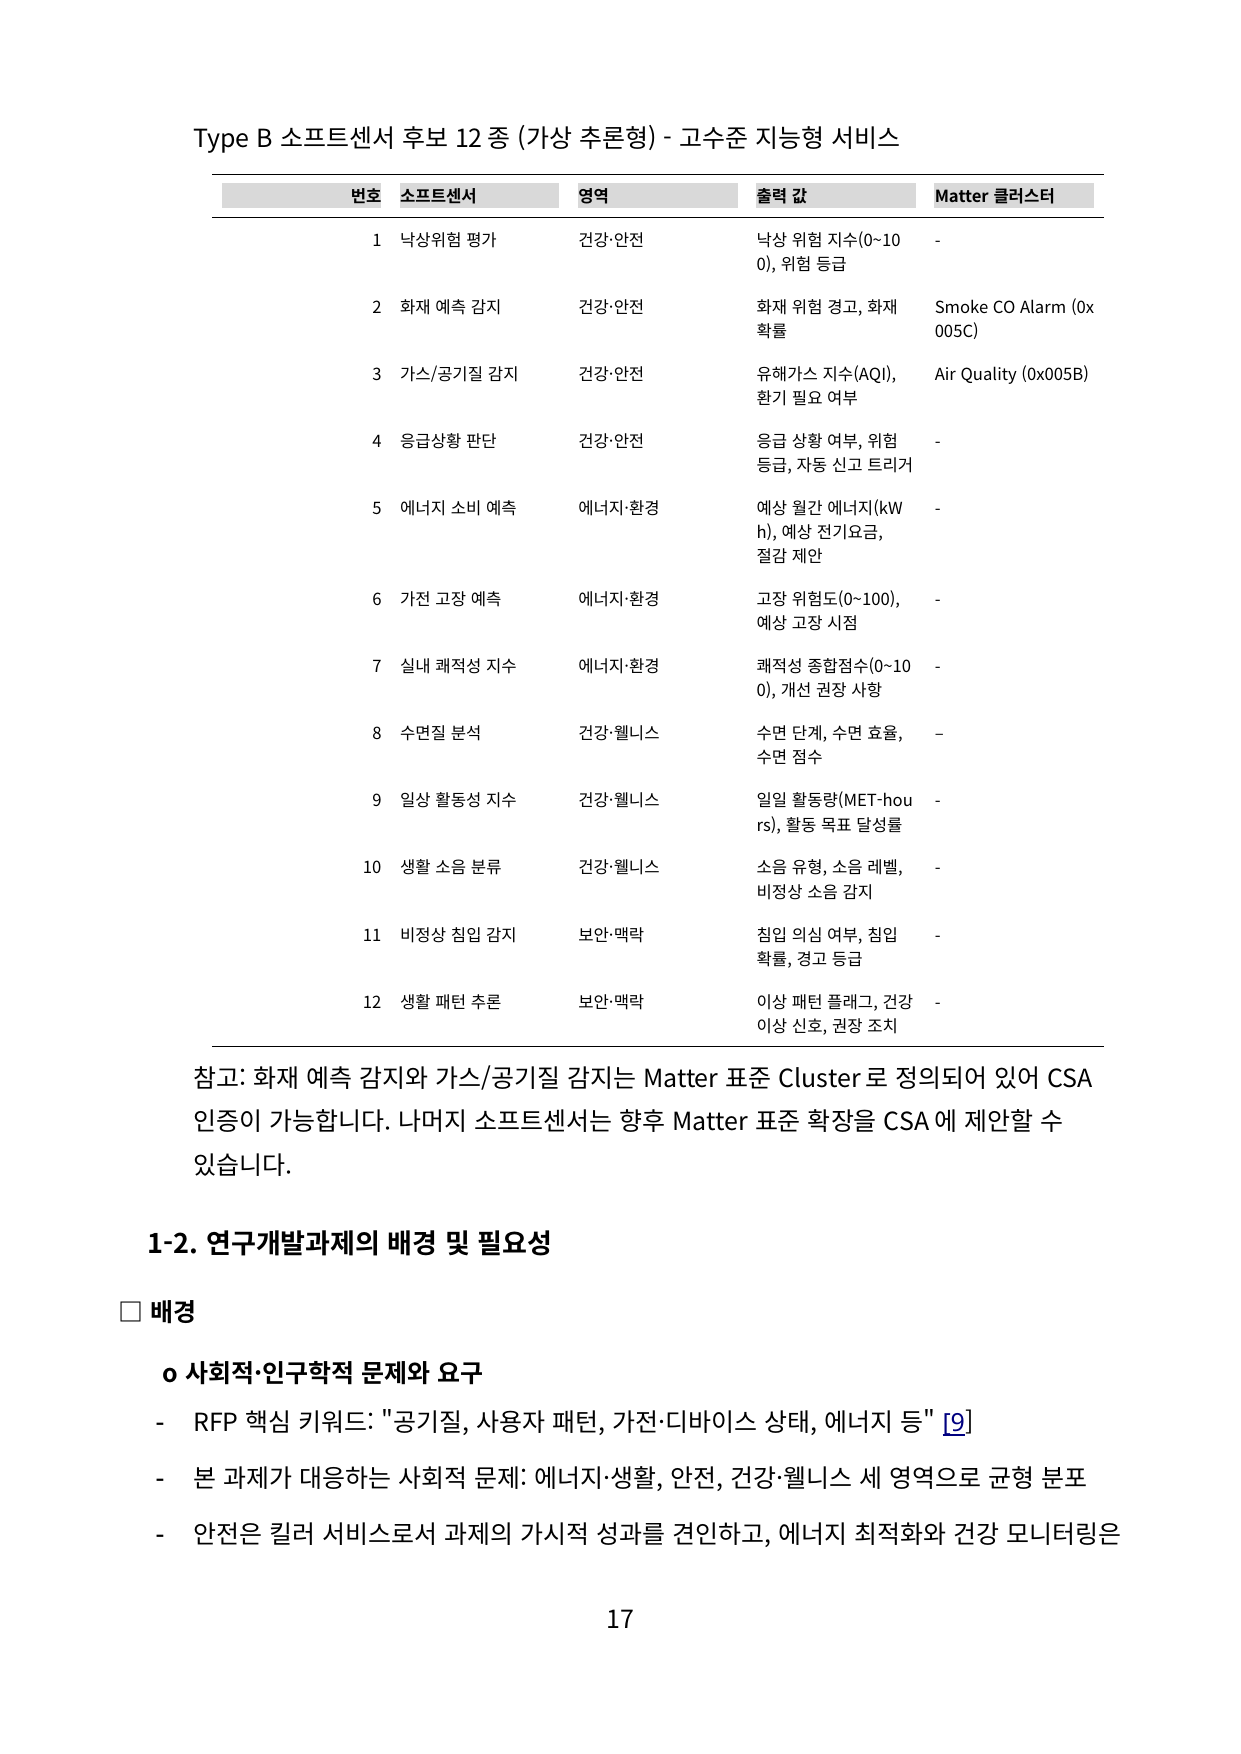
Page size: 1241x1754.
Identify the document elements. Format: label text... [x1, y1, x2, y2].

table_cell 건강·웰니스 [569, 845, 747, 912]
table_cell 12 [212, 979, 391, 1046]
table_cell 에너지·환경 [569, 644, 747, 711]
table_cell - [925, 644, 1103, 711]
table_cell 건강·웰니스 [569, 778, 747, 845]
table_cell Air Quality (0x005B) [925, 351, 1103, 418]
table_cell 화재 예측 감지 [391, 284, 569, 351]
table_cell 생활 패턴 추론 [391, 979, 569, 1046]
table_cell 건강·안전 [569, 284, 747, 351]
table_cell 3 [212, 351, 391, 418]
table_cell - [925, 778, 1103, 845]
table_cell 낙상위험 평가 [391, 218, 569, 284]
table_cell 응급 상황 여부, 위험 등급, 자동 신고 트리거 [747, 419, 925, 486]
subtitle o 사회적·인구학적 문제와 요구 [162, 1353, 1122, 1390]
table_cell 9 [212, 778, 391, 845]
table_cell 쾌적성 종합점수(0~100), 개선 권장 사항 [747, 644, 925, 711]
table_cell 수면질 분석 [391, 711, 569, 778]
table_cell 생활 소음 분류 [391, 845, 569, 912]
table_cell 건강·안전 [569, 419, 747, 486]
table_header 영역 [569, 175, 747, 217]
table_cell Smoke CO Alarm (0x005C) [925, 284, 1103, 351]
table_cell 건강·웰니스 [569, 711, 747, 778]
table_cell - [925, 979, 1103, 1046]
table_cell – [925, 711, 1103, 778]
table_cell 1 [212, 218, 391, 284]
table_cell - [925, 218, 1103, 284]
table_cell 실내 쾌적성 지수 [391, 644, 569, 711]
table_cell 에너지 소비 예측 [391, 486, 569, 577]
table_header Matter 클러스터 [925, 175, 1103, 217]
table_cell - [925, 419, 1103, 486]
table_cell 8 [212, 711, 391, 778]
table_header 출력 값 [747, 175, 925, 217]
table_cell 2 [212, 284, 391, 351]
table_header 소프트센서 [391, 175, 569, 217]
list RFP 핵심 키워드: "공기질, 사용자 패턴, 가전·디바이스 상태, 에너지 등" [9] [156, 1403, 1122, 1439]
table_cell 6 [212, 577, 391, 644]
table_cell - [925, 845, 1103, 912]
table_cell - [925, 577, 1103, 644]
table_cell 에너지·환경 [569, 486, 747, 577]
subtitle □ 배경 [118, 1292, 1122, 1329]
table_cell 건강·안전 [569, 218, 747, 284]
table_cell 소음 유형, 소음 레벨, 비정상 소음 감지 [747, 845, 925, 912]
table_cell - [925, 912, 1103, 979]
table_cell 응급상황 판단 [391, 419, 569, 486]
table_cell 비정상 침입 감지 [391, 912, 569, 979]
table_cell 가전 고장 예측 [391, 577, 569, 644]
table_cell 보안·맥락 [569, 979, 747, 1046]
table_cell 에너지·환경 [569, 577, 747, 644]
table_cell 낙상 위험 지수(0~100), 위험 등급 [747, 218, 925, 284]
table_cell 수면 단계, 수면 효율, 수면 점수 [747, 711, 925, 778]
table_cell 일상 활동성 지수 [391, 778, 569, 845]
table_cell 가스/공기질 감지 [391, 351, 569, 418]
table_cell 유해가스 지수(AQI), 환기 필요 여부 [747, 351, 925, 418]
table_cell 10 [212, 845, 391, 912]
table_cell 11 [212, 912, 391, 979]
table_cell 5 [212, 486, 391, 577]
list 참고: 화재 예측 감지와 가스/공기질 감지는 Matter 표준 Cluster로 정의되어 있어 CSA 인증이 가능합니다. 나머지 소프트센서는 향후 Matter 표준 확장을 CSA에 제안할 수 있습니다. [156, 1058, 1122, 1181]
table_cell 침입 의심 여부, 침입 확률, 경고 등급 [747, 912, 925, 979]
table_cell - [925, 486, 1103, 577]
table_cell 고장 위험도(0~100), 예상 고장 시점 [747, 577, 925, 644]
table_cell 일일 활동량(MET-hours), 활동 목표 달성률 [747, 778, 925, 845]
table_cell 화재 위험 경고, 화재 확률 [747, 284, 925, 351]
table_cell 예상 월간 에너지(kWh), 예상 전기요금, 절감 제안 [747, 486, 925, 577]
table_cell 보안·맥락 [569, 912, 747, 979]
table_cell 4 [212, 419, 391, 486]
table_header 번호 [212, 175, 391, 217]
list 본 과제가 대응하는 사회적 문제: 에너지·생활, 안전, 건강·웰니스 세 영역으로 균형 분포 [156, 1459, 1122, 1495]
table_cell 이상 패턴 플래그, 건강 이상 신호, 권장 조치 [747, 979, 925, 1046]
table_cell 건강·안전 [569, 351, 747, 418]
table_cell 7 [212, 644, 391, 711]
subtitle 1-2. 연구개발과제의 배경 및 필요성 [148, 1222, 1122, 1261]
list Type B 소프트센서 후보 12종 (가상 추론형) - 고수준 지능형 서비스 [156, 118, 1122, 154]
list 안전은 킬러 서비스로서 과제의 가시적 성과를 견인하고, 에너지 최적화와 건강 모니터링은 [156, 1515, 1122, 1551]
